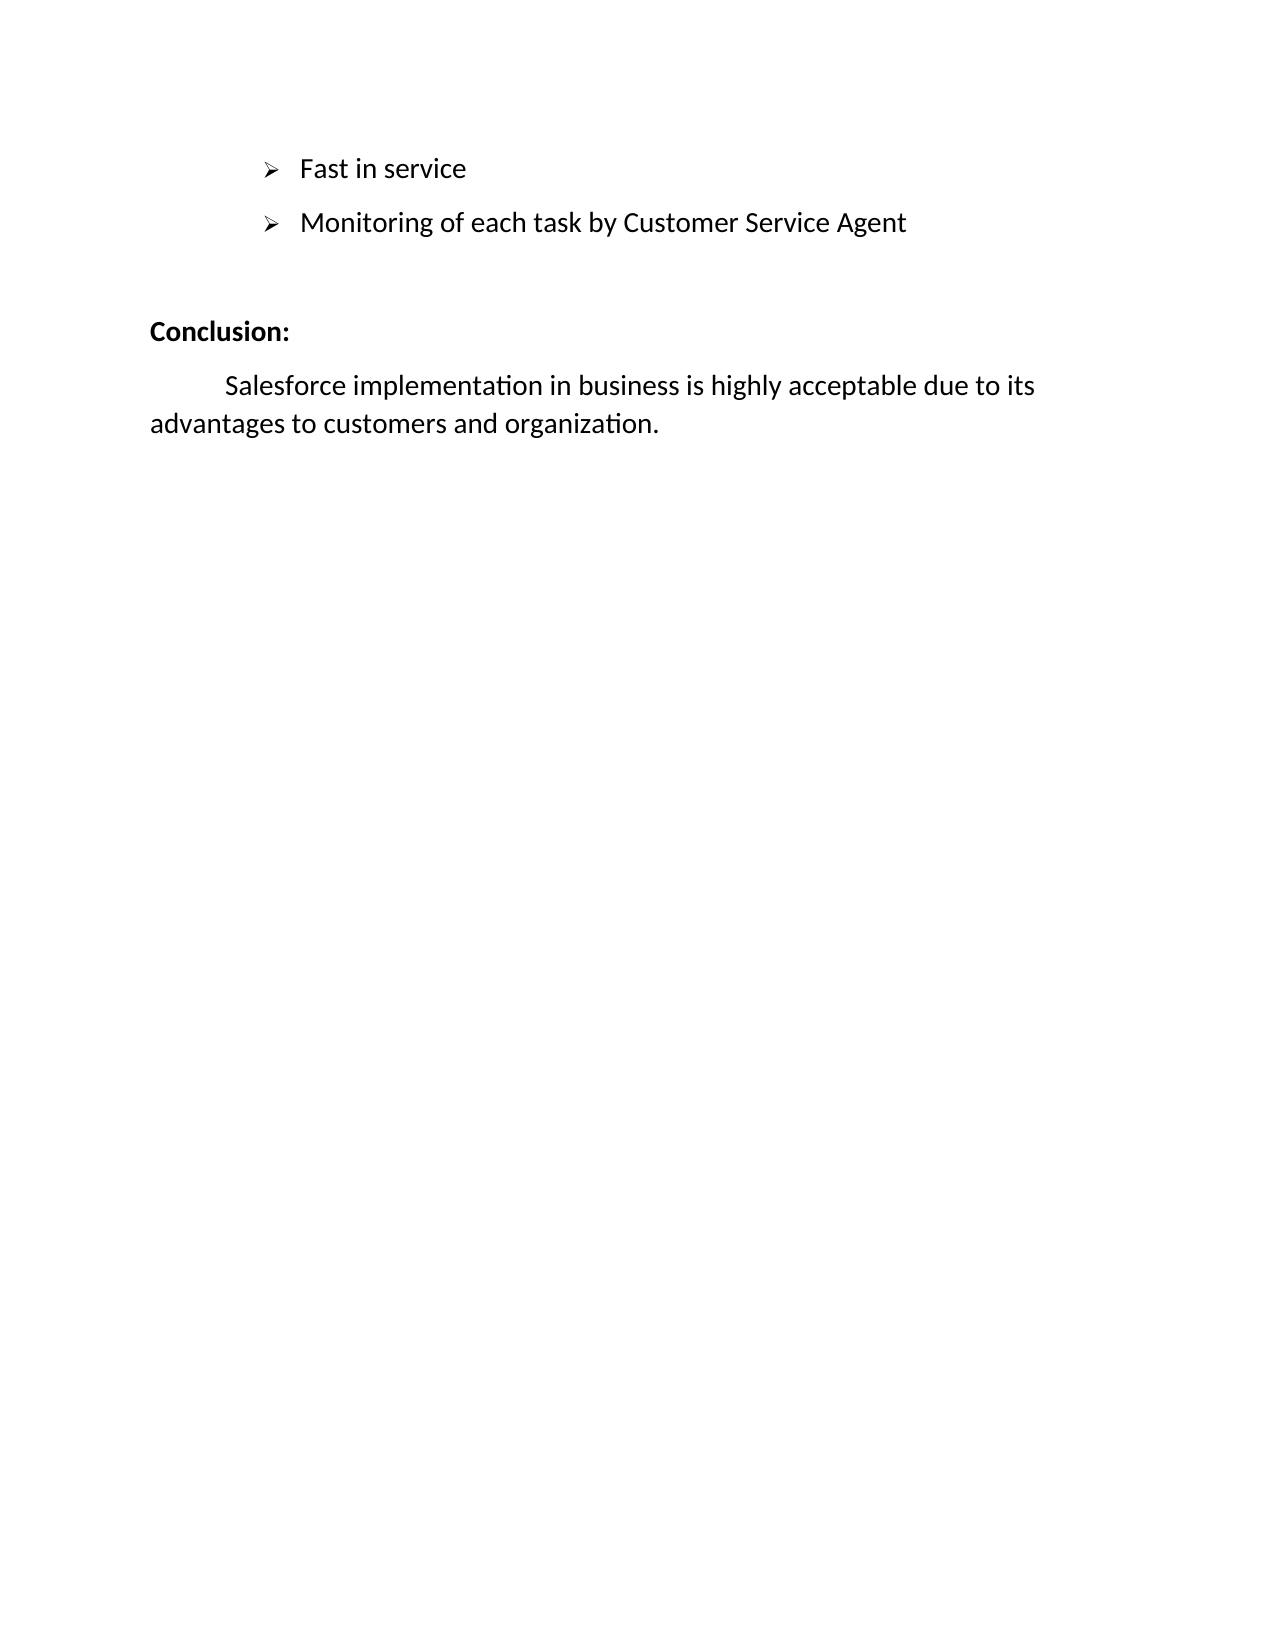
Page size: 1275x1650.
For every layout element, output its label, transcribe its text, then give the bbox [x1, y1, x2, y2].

text Salesforce implementation in business is highly acceptable due to its advantages to customers and organization. [150, 367, 1125, 441]
list Fast in service [262, 150, 1125, 186]
list Monitoring of each task by Customer Service Agent [262, 204, 1125, 240]
text Conclusion: [150, 313, 1125, 349]
